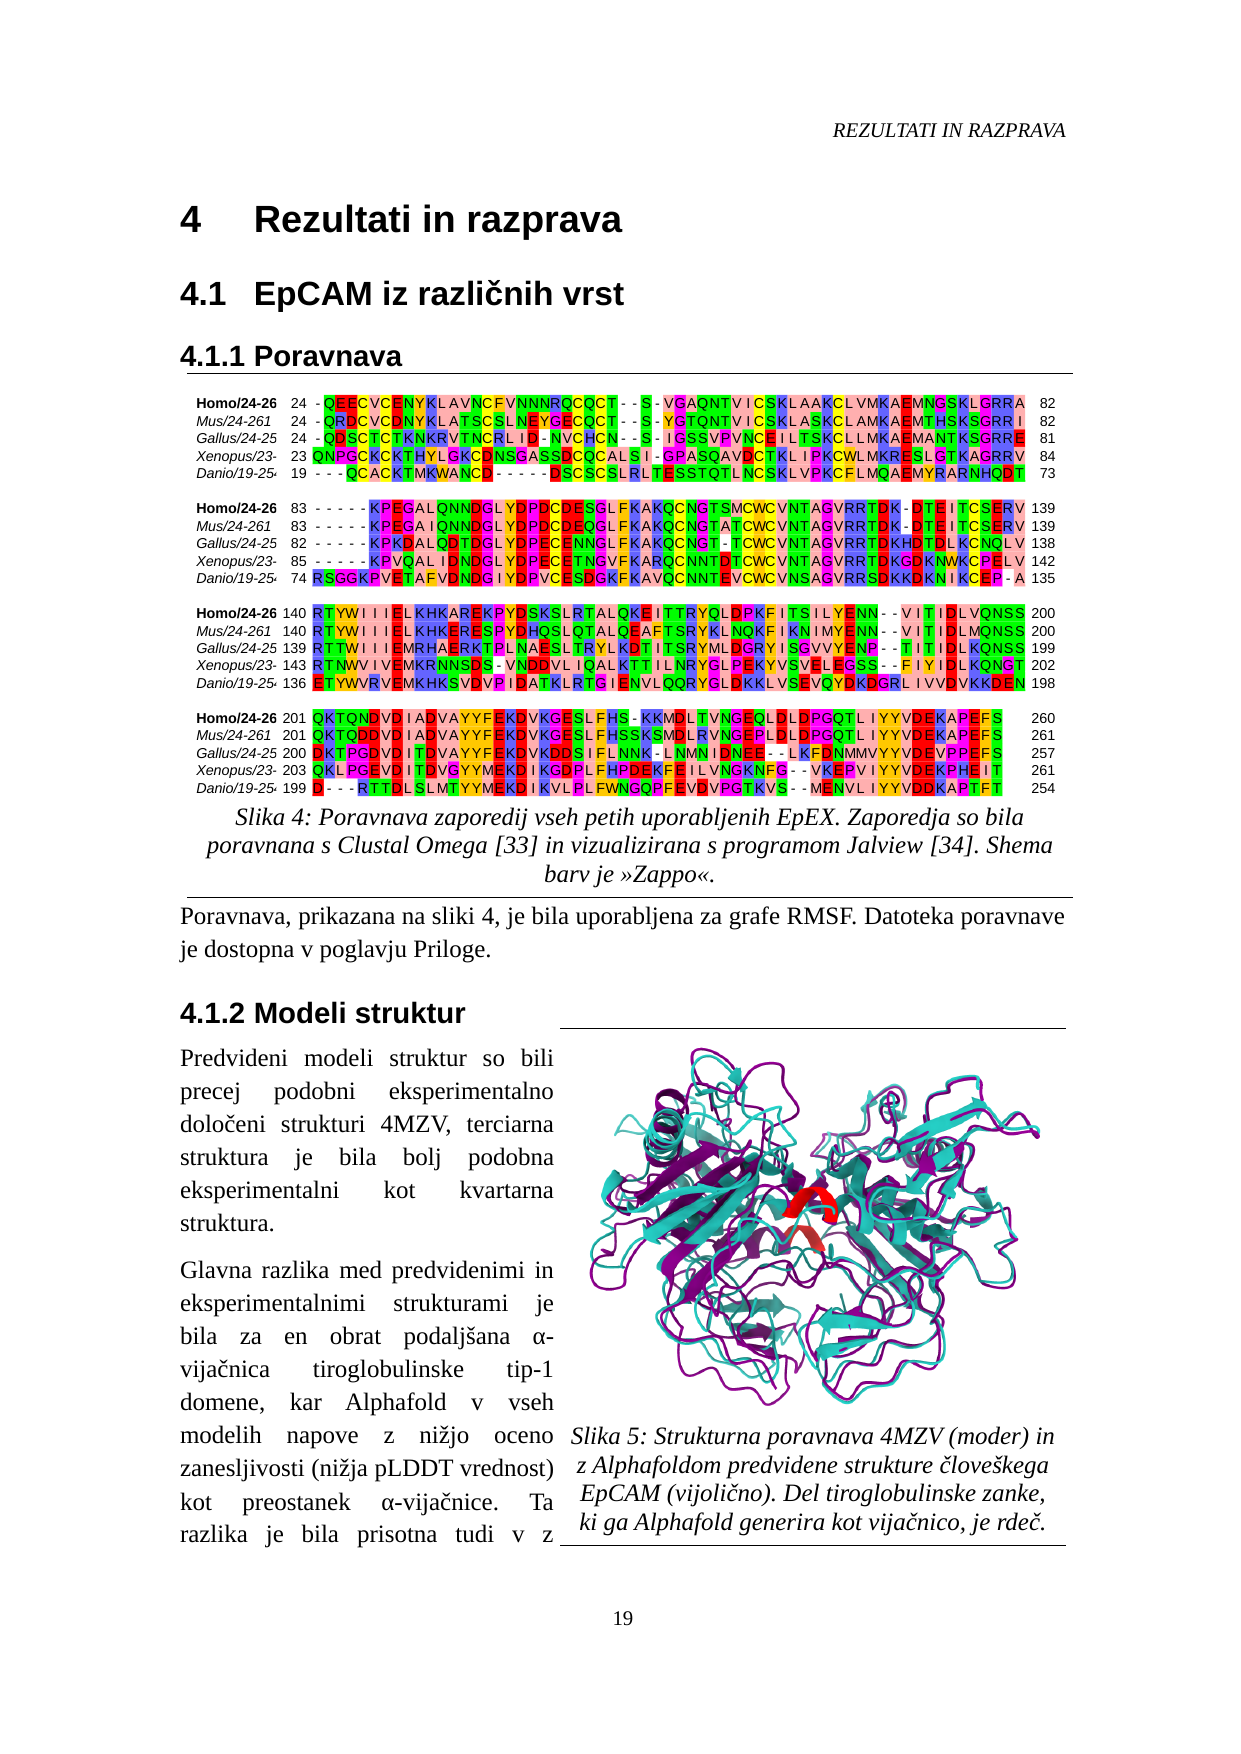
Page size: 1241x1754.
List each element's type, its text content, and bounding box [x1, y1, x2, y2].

text Slika 4: Poravnava zaporedij vseh petih uporabljenih EpEX. Zaporedja so bila poravnana s Clustal Omega [33] in vizualizirana s programom Jalview [34]. Shema barv je »Zappo«. [196, 802, 1064, 888]
text Predvideni modeli struktur so bili precej podobni eksperimentalno določeni strukturi 4MZV, terciarna struktura je bila bolj podobna eksperimentalni kot kvartarna struktura. [180, 1043, 560, 1237]
subtitle EpCAM iz različnih vrst [180, 274, 1066, 312]
subtitle Rezultati in razprava [180, 197, 1066, 240]
text Poravnava, prikazana na sliki 4, je bila uporabljena za grafe RMSF. Datoteka poravnave je dostopna v poglavju Priloge. [180, 374, 1073, 963]
text Glavna razlika med predvidenimi in eksperimentalnimi strukturami je bila za en obrat podaljšana α-vijačnica tiroglobulinske tip-1 domene, kar Alphafold v vseh modelih napove z nižjo oceno zanesljivosti (nižja pLDDT vrednost) kot preostanek α-vijačnice. Ta razlika je bila prisotna tudi v z [180, 1255, 1066, 1548]
text Slika 5: Strukturna poravnava 4MZV (moder) in z Alphafoldom predvidene strukture človeškega EpCAM (vijolično). Del tiroglobulinske zanke, ki ga Alphafold generira kot vijačnico, je rdeč. [569, 1050, 1057, 1536]
subtitle Poravnava [180, 339, 1066, 373]
picture [576, 1038, 1050, 1421]
subtitle Modeli struktur [180, 996, 1066, 1545]
